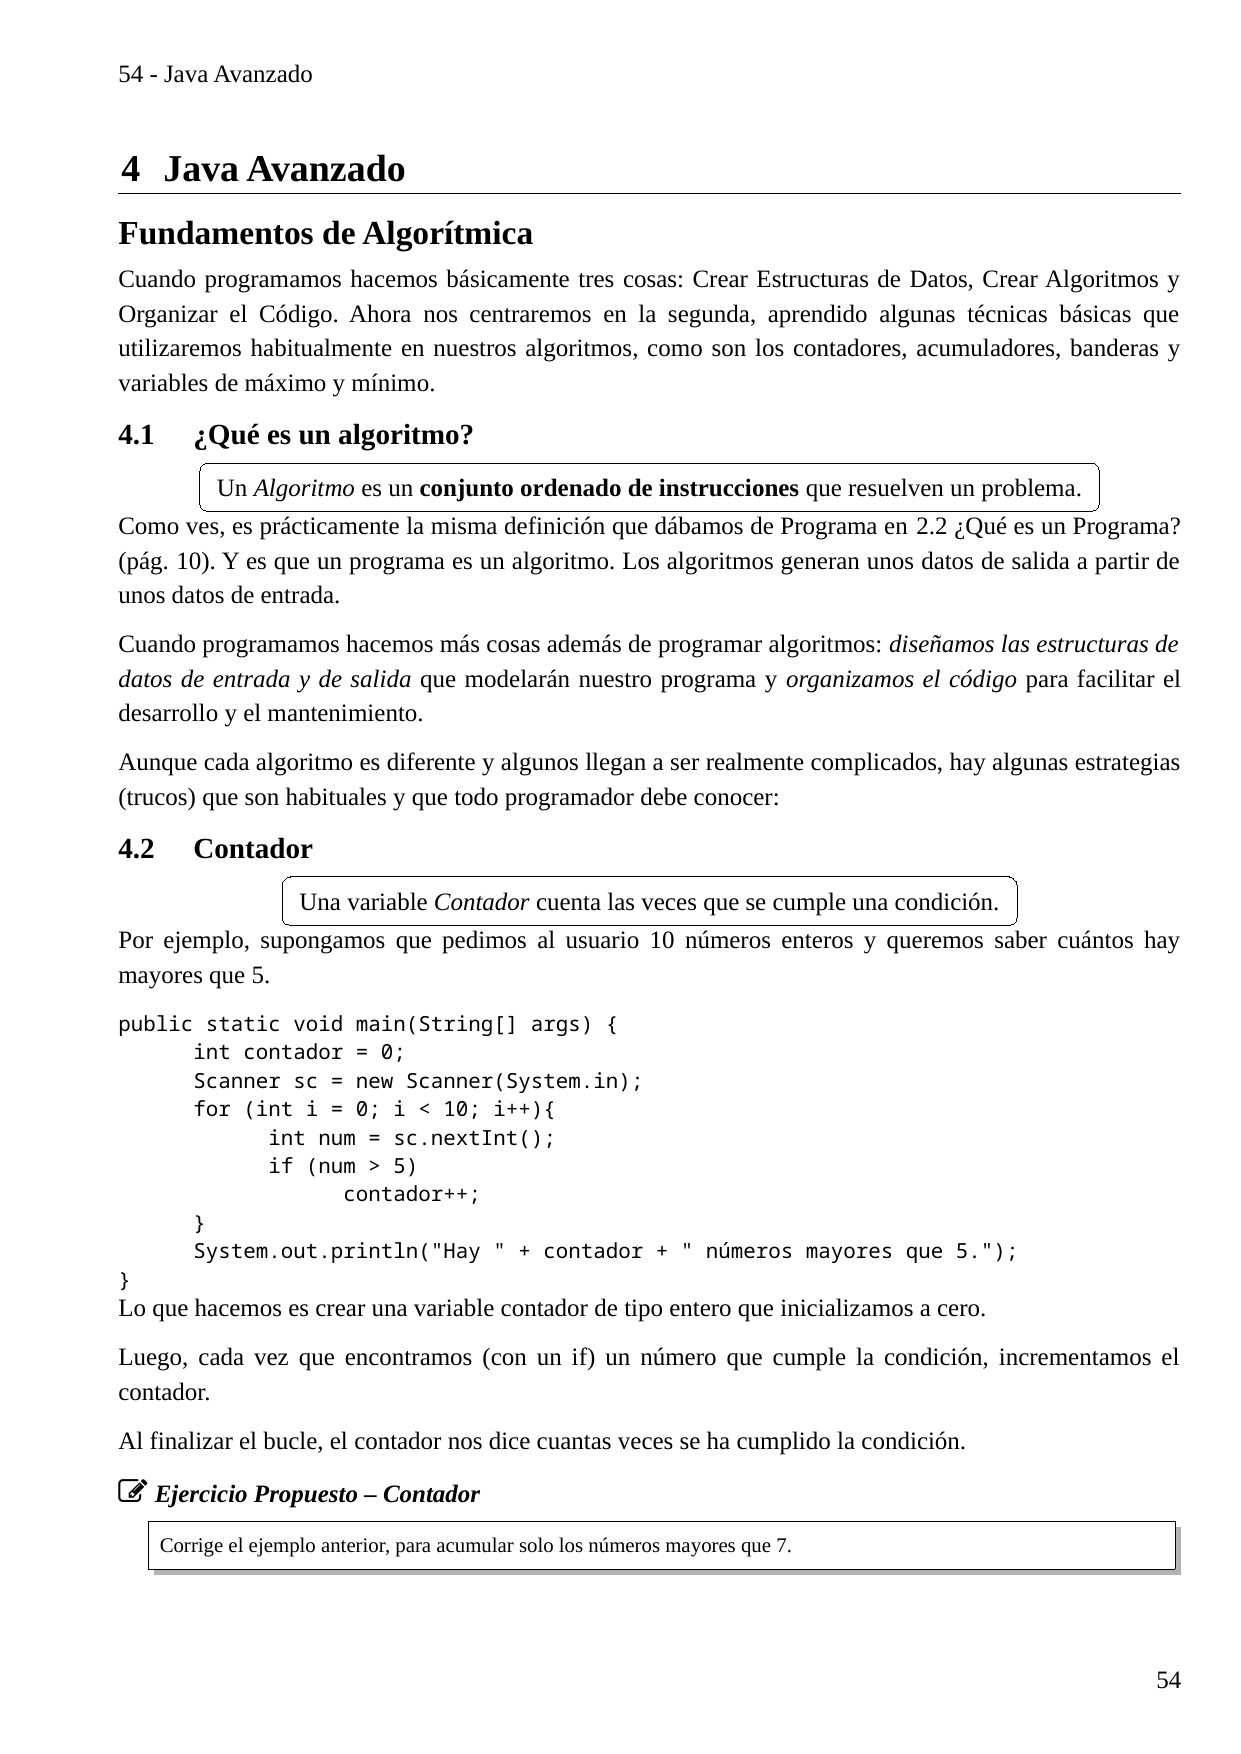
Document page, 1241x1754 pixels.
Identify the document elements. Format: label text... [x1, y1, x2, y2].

text Luego, cada vez que encontramos (con un if) un número que cumple la condición, incrementamos el contador. [118, 1342, 1181, 1406]
subtitle Contador [118, 831, 1181, 864]
subtitle Java Avanzado [118, 143, 1181, 193]
text Lo que hacemos es crear una variable contador de tipo entero que inicializamos a cero. [118, 1293, 1181, 1322]
text Scanner sc = new Scanner(System.in); [118, 1066, 1181, 1094]
text int contador = 0; [118, 1037, 1181, 1066]
text System.out.println("Hay " + contador + " números mayores que 5."); [118, 1236, 1181, 1265]
text  Ejercicio Propuesto – Contador [118, 1475, 1181, 1508]
text Cuando programamos hacemos más cosas además de programar algoritmos: diseñamos las estructuras de datos de entrada y de salida que modelarán nuestro programa y organizamos el código para facilitar el desarrollo y el mantenimiento. [118, 629, 1181, 727]
text contador++; [118, 1179, 1181, 1208]
text for (int i = 0; i < 10; i++){ [118, 1094, 1181, 1123]
text Por ejemplo, supongamos que pedimos al usuario 10 números enteros y queremos saber cuántos hay mayores que 5. [118, 925, 1181, 989]
text public static void main(String[] args) { [118, 1009, 1181, 1037]
text } [118, 1208, 1181, 1236]
text int num = sc.nextInt(); [118, 1123, 1181, 1151]
text if (num > 5) [118, 1151, 1181, 1179]
text Cuando programamos hacemos básicamente tres cosas: Crear Estructuras de Datos, Crear Algoritmos y Organizar el Código. Ahora nos centraremos en la segunda, aprendido algunas técnicas básicas que utilizaremos habitualmente en nuestros algoritmos, como son los contadores, acumuladores, banderas y variables de máximo y mínimo. [118, 264, 1181, 397]
text } [118, 1265, 1181, 1293]
subtitle Fundamentos de Algorítmica [118, 213, 1181, 252]
text Aunque cada algoritmo es diferente y algunos llegan a ser realmente complicados, hay algunas estrategias (trucos) que son habituales y que todo programador debe conocer: [118, 747, 1181, 811]
text Al finalizar el bucle, el contador nos dice cuantas veces se ha cumplido la condición. [118, 1426, 1181, 1455]
text Como ves, es prácticamente la misma definición que dábamos de Programa en 1.2 ¿Qué es un Programa? (pág. 12). Y es que un programa es un algoritmo. Los algoritmos generan unos datos de salida a partir de unos datos de entrada. [118, 511, 1181, 609]
text Corrige el ejemplo anterior, para acumular solo los números mayores que 7. [149, 1522, 1175, 1569]
subtitle ¿Qué es un algoritmo? [118, 417, 1181, 451]
